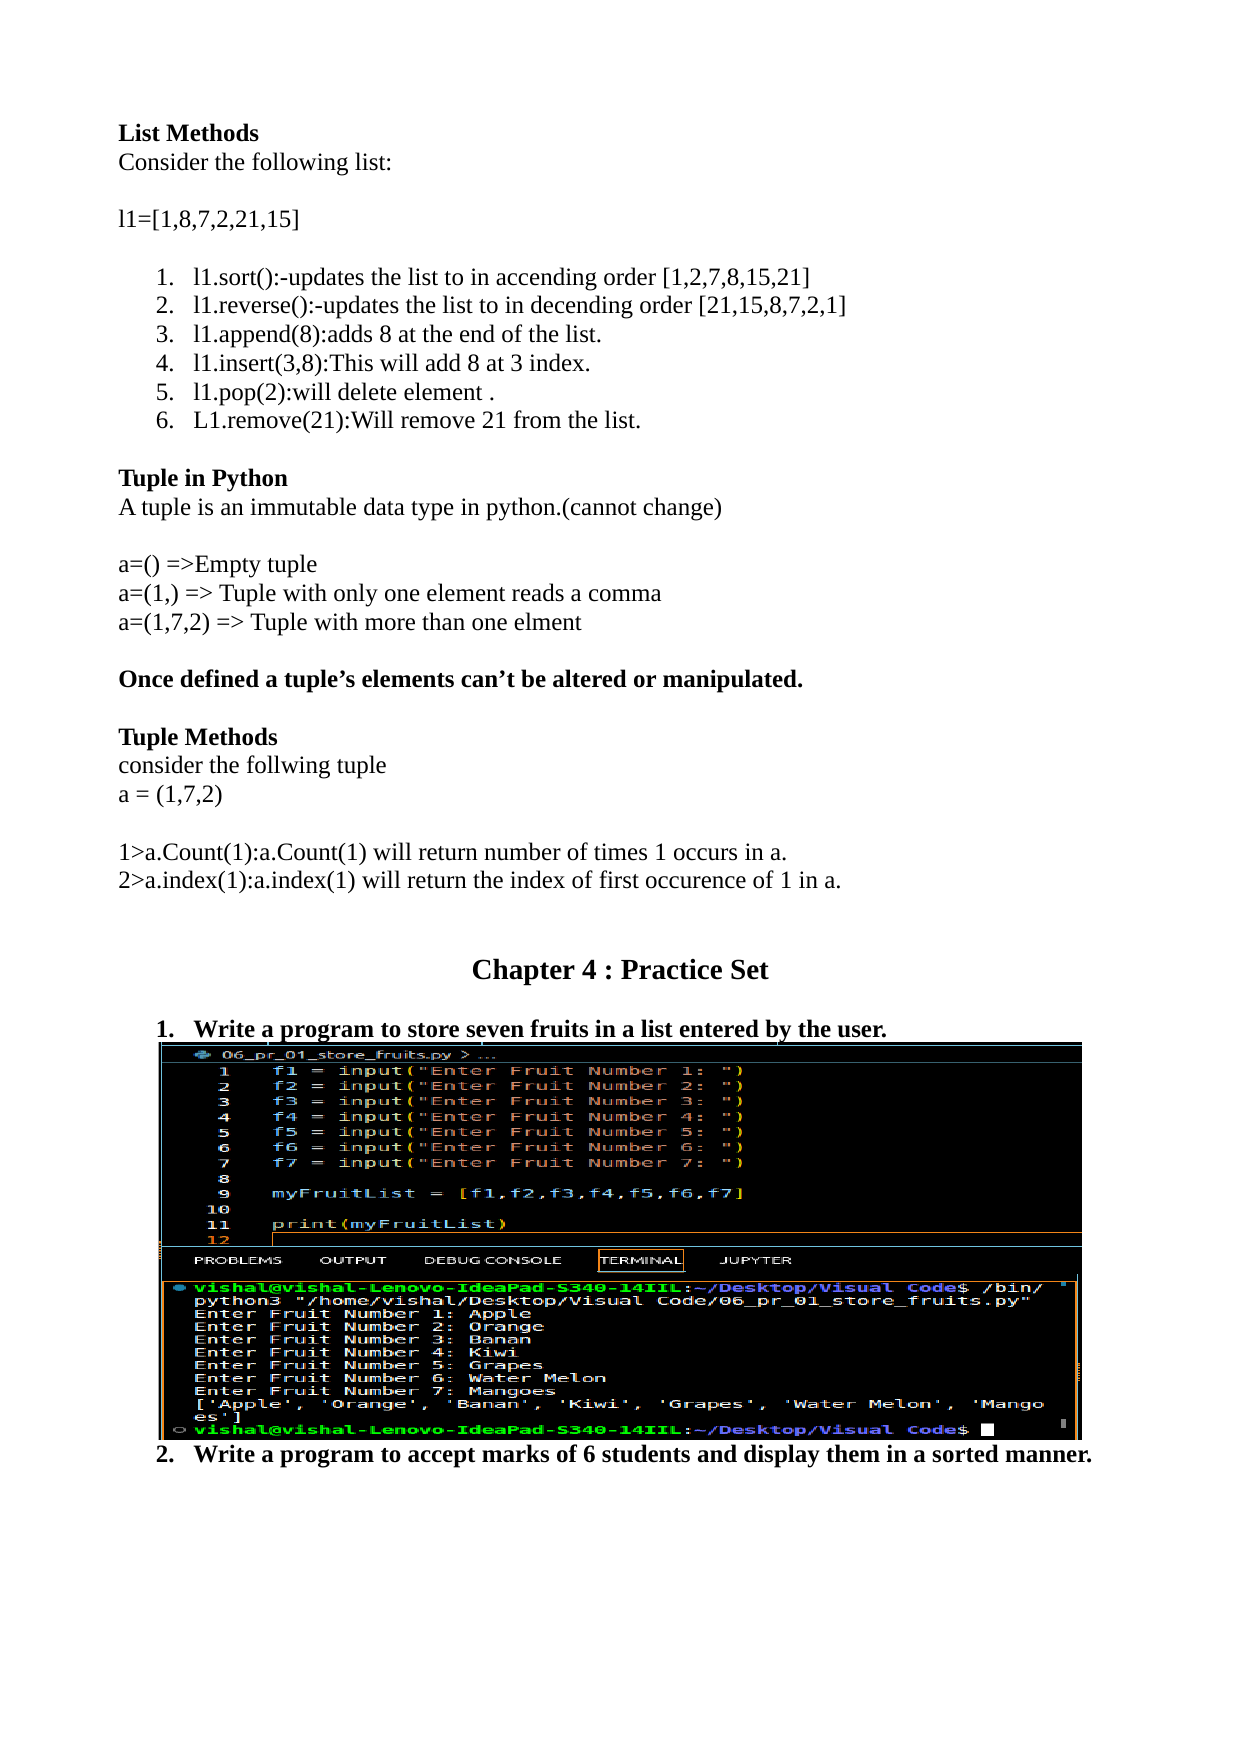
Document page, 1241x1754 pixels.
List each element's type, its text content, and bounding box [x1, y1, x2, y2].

list l1.pop(2):will delete element . [156, 377, 1122, 406]
text Tuple in Python [118, 463, 1122, 492]
list Write a program to store seven fruits in a list entered by the user. [156, 1014, 1122, 1043]
text a = (1,7,2) [118, 779, 1122, 808]
text Once defined a tuple’s elements can’t be altered or manipulated. [118, 664, 1122, 693]
list Write a program to accept marks of 6 students and display them in a sorted manner. [156, 1379, 1122, 1468]
picture [158, 1042, 1082, 1440]
list l1.append(8):adds 8 at the end of the list. [156, 319, 1122, 348]
text Tuple Methods [118, 722, 1122, 751]
list L1.remove(21):Will remove 21 from the list. [156, 406, 1122, 434]
text A tuple is an immutable data type in python.(cannot change) [118, 492, 1122, 521]
text l1=[1,8,7,2,21,15] [118, 204, 1122, 233]
text 1>a.Count(1):a.Count(1) will return number of times 1 occurs in a. [118, 837, 1122, 866]
text Chapter 4 : Practice Set [118, 952, 1122, 985]
list l1.insert(3,8):This will add 8 at 3 index. [156, 348, 1122, 377]
list l1.reverse():-updates the list to in decending order [21,15,8,7,2,1] [156, 291, 1122, 319]
text List Methods [118, 118, 1122, 147]
list l1.sort():-updates the list to in accending order [1,2,7,8,15,21] [156, 262, 1122, 291]
text a=(1,) => Tuple with only one element reads a comma [118, 578, 1122, 607]
text Consider the following list: [118, 147, 1122, 176]
text 2>a.index(1):a.index(1) will return the index of first occurence of 1 in a. [118, 866, 1122, 894]
text a=(1,7,2) => Tuple with more than one elment [118, 607, 1122, 636]
text a=() =>Empty tuple [118, 549, 1122, 578]
text consider the follwing tuple [118, 751, 1122, 779]
